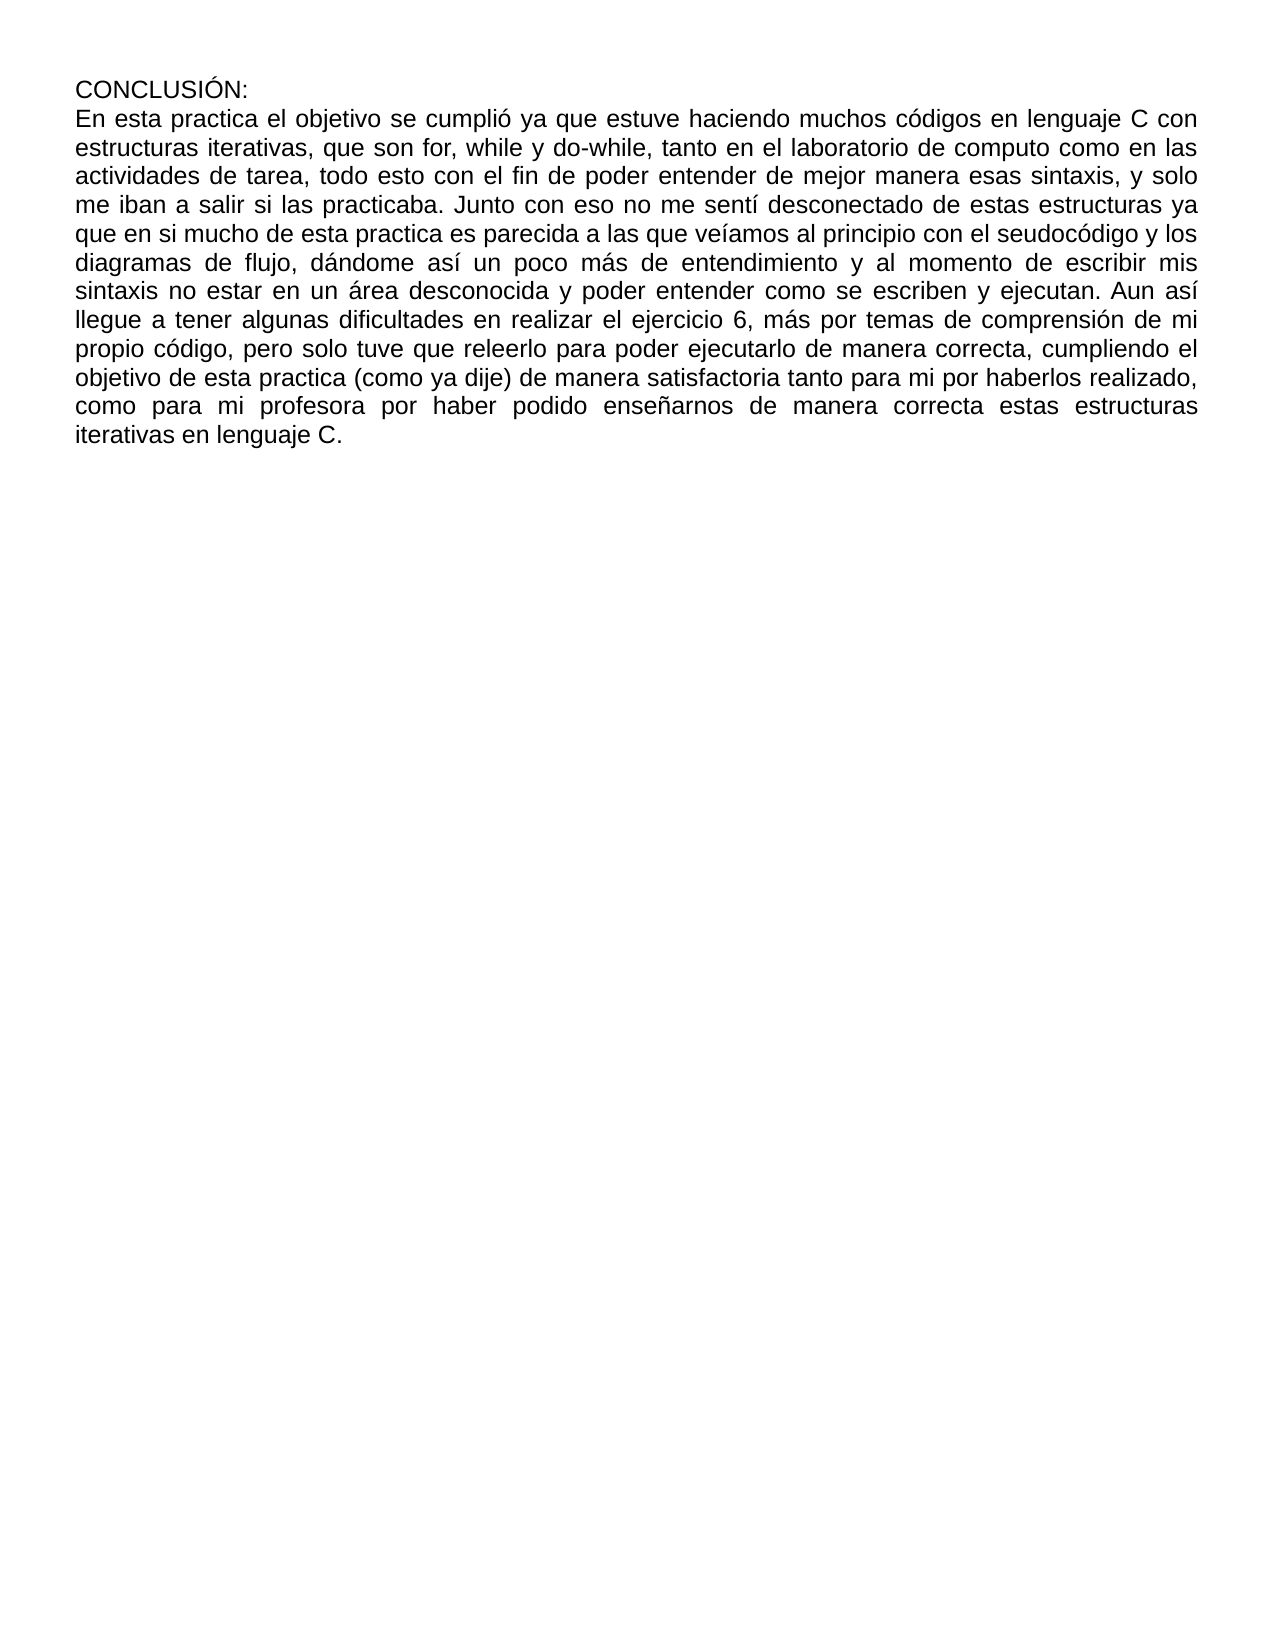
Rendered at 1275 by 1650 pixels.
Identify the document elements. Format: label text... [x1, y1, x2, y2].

text En esta practica el objetivo se cumplió ya que estuve haciendo muchos códigos en lenguaje C con estructuras iterativas, que son for, while y do-while, tanto en el laboratorio de computo como en las actividades de tarea, todo esto con el fin de poder entender de mejor manera esas sintaxis, y solo me iban a salir si las practicaba. Junto con eso no me sentí desconectado de estas estructuras ya que en si mucho de esta practica es parecida a las que veíamos al principio con el seudocódigo y los diagramas de flujo, dándome así un poco más de entendimiento y al momento de escribir mis sintaxis no estar en un área desconocida y poder entender como se escriben y ejecutan. Aun así llegue a tener algunas dificultades en realizar el ejercicio 6, más por temas de comprensión de mi propio código, pero solo tuve que releerlo para poder ejecutarlo de manera correcta, cumpliendo el objetivo de esta practica (como ya dije) de manera satisfactoria tanto para mi por haberlos realizado, como para mi profesora por haber podido enseñarnos de manera correcta estas estructuras iterativas en lenguaje C. [75, 104, 1200, 449]
text CONCLUSIÓN: [75, 75, 1200, 104]
